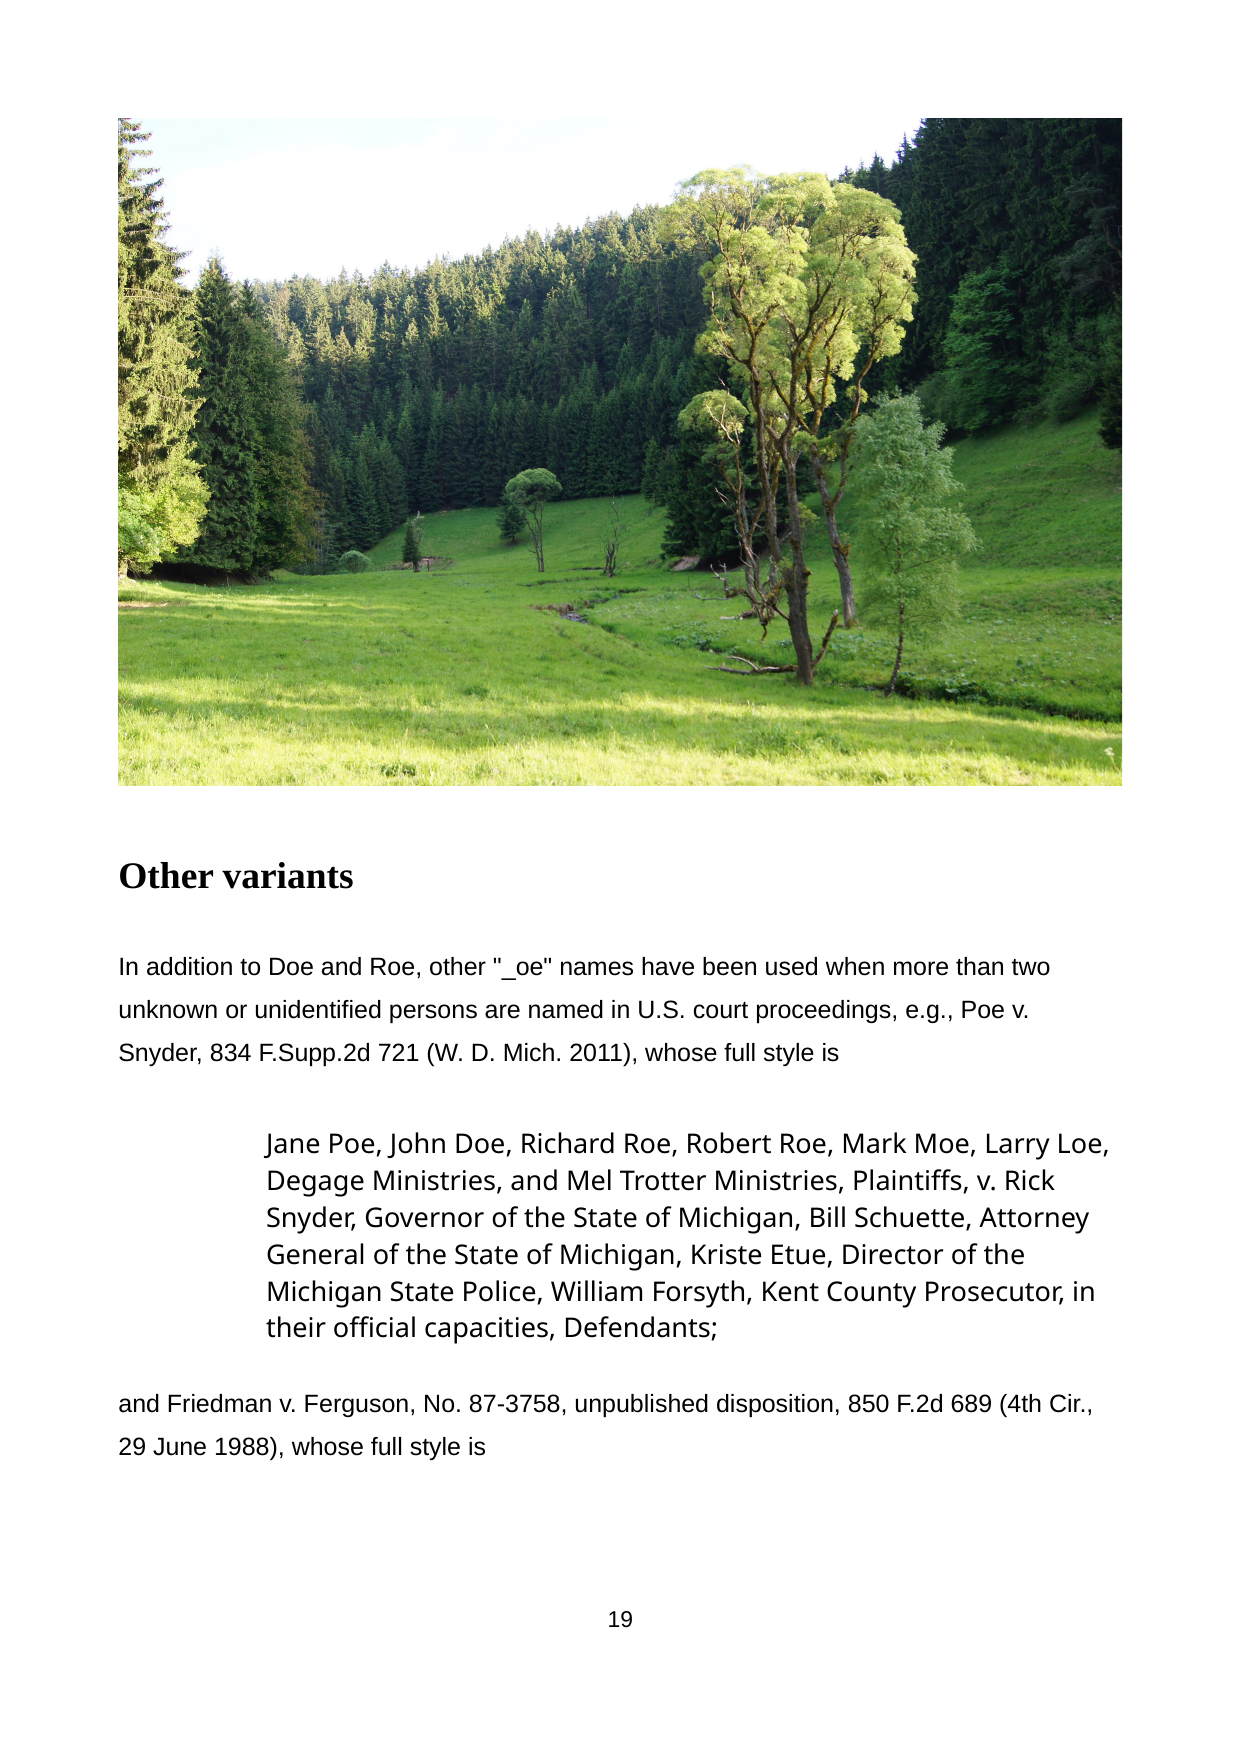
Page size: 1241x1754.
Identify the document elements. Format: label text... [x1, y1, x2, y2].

text In addition to Doe and Roe, other "_oe" names have been used when more than two unknown or unidentified persons are named in U.S. court proceedings, e.g., Poe v. Snyder, 834 F.Supp.2d 721 (W. D. Mich. 2011), whose full style is [118, 952, 1122, 1067]
text and Friedman v. Ferguson, No. 87-3758, unpublished disposition, 850 F.2d 689 (4th Cir., 29 June 1988), whose full style is [118, 1389, 1122, 1461]
text Jane Poe, John Doe, Richard Roe, Robert Roe, Mark Moe, Larry Loe, Degage Ministries, and Mel Trotter Ministries, Plaintiffs, v. Rick Snyder, Governor of the State of Michigan, Bill Schuette, Attorney General of the State of Michigan, Kriste Etue, Director of the Michigan State Police, William Forsyth, Kent County Prosecutor, in their official capacities, Defendants; [266, 1124, 1122, 1346]
picture [118, 118, 1123, 786]
subtitle Other variants [118, 853, 1122, 896]
